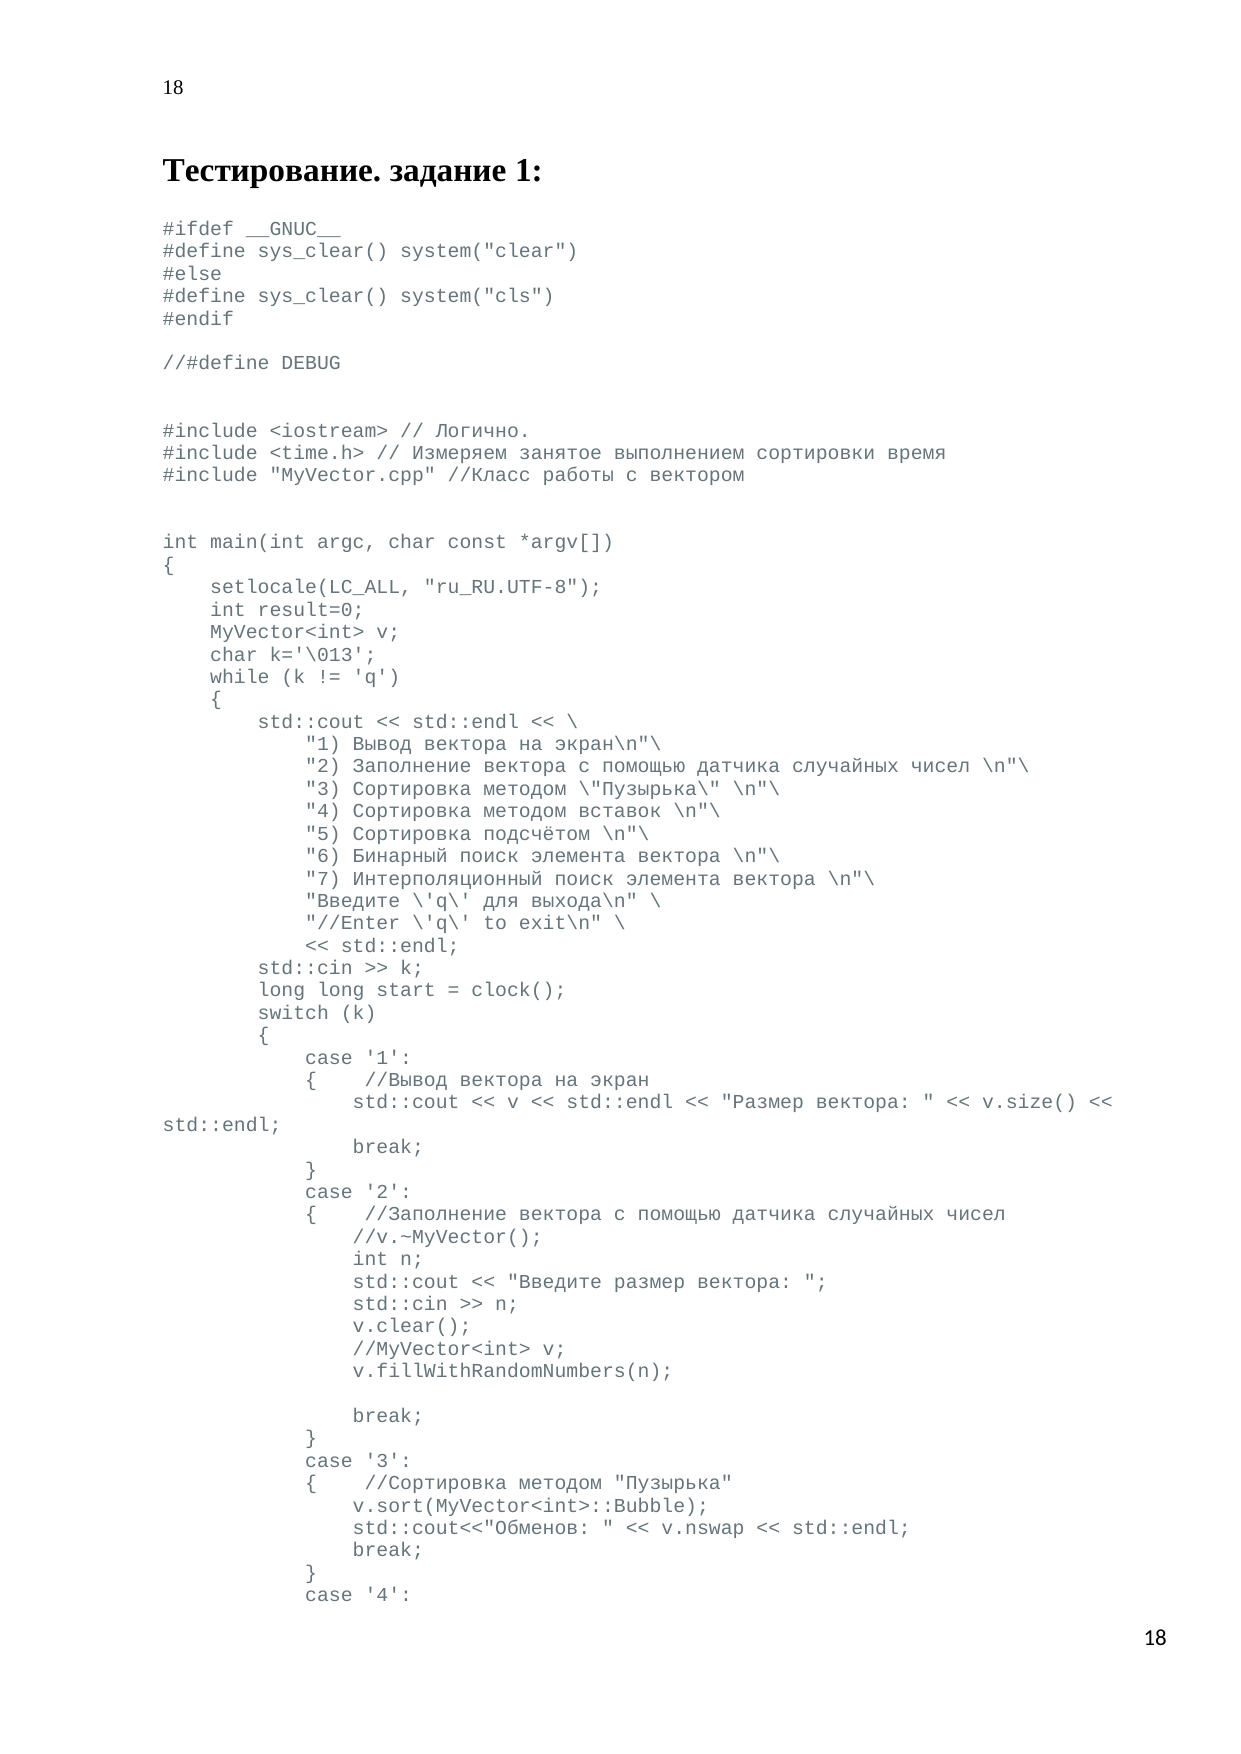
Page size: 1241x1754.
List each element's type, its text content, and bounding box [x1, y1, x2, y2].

text "7) Интерполяционный поиск элемента вектора \n"\ [162, 868, 1166, 891]
text #include <time.h> // Измеряем занятое выполнением сортировки время [162, 443, 1166, 465]
text Тестирование. задание 1: [162, 150, 1166, 188]
text setlocale(LC_ALL, "ru_RU.UTF-8"); [162, 577, 1166, 600]
text "6) Бинарный поиск элемента вектора \n"\ [162, 846, 1166, 868]
text case '4': [162, 1585, 1166, 1607]
text { [162, 555, 1166, 577]
text } [162, 1428, 1166, 1451]
text std::cout << "Введите размер вектора: "; [162, 1272, 1166, 1294]
text << std::endl; [162, 936, 1166, 958]
text "//Enter \'q\' to exit\n" \ [162, 913, 1166, 936]
text { //Сортировка методом "Пузырька" [162, 1473, 1166, 1496]
text switch (k) [162, 1003, 1166, 1025]
text { //Заполнение вектора с помощью датчика случайных чисел [162, 1204, 1166, 1227]
text int n; [162, 1249, 1166, 1272]
text MyVector<int> v; [162, 622, 1166, 644]
text #ifdef __GNUC__ [162, 219, 1166, 241]
text case '1': [162, 1048, 1166, 1070]
text std::cin >> k; [162, 958, 1166, 980]
text "2) Заполнение вектора с помощью датчика случайных чисел \n"\ [162, 756, 1166, 779]
text v.sort(MyVector<int>::Bubble); [162, 1496, 1166, 1518]
text #include <iostream> // Логично. [162, 421, 1166, 443]
text char k='\013'; [162, 644, 1166, 667]
text { [162, 1025, 1166, 1048]
text #define sys_clear() system("clear") [162, 241, 1166, 264]
text { [162, 689, 1166, 712]
text int main(int argc, char const *argv[]) [162, 532, 1166, 555]
text break; [162, 1406, 1166, 1428]
text int result=0; [162, 600, 1166, 622]
text "3) Сортировка методом \"Пузырька\" \n"\ [162, 779, 1166, 801]
text #else [162, 264, 1166, 286]
text "Введите \'q\' для выхода\n" \ [162, 891, 1166, 913]
text #include "MyVector.cpp" //Класс работы с вектором [162, 465, 1166, 488]
text v.fillWithRandomNumbers(n); [162, 1361, 1166, 1383]
text while (k != 'q') [162, 667, 1166, 689]
text std::cout<<"Обменов: " << v.nswap << std::endl; [162, 1518, 1166, 1540]
text case '3': [162, 1451, 1166, 1473]
text #define sys_clear() system("cls") [162, 286, 1166, 308]
text //v.~MyVector(); [162, 1227, 1166, 1249]
text std::cout << v << std::endl << "Размер вектора: " << v.size() << std::endl; [162, 1092, 1166, 1137]
text std::cin >> n; [162, 1294, 1166, 1316]
text v.clear(); [162, 1316, 1166, 1339]
text } [162, 1159, 1166, 1182]
text std::cout << std::endl << \ [162, 712, 1166, 734]
text "5) Сортировка подсчётом \n"\ [162, 824, 1166, 846]
text long long start = clock(); [162, 980, 1166, 1003]
text //#define DEBUG [162, 353, 1166, 376]
text "1) Вывод вектора на экран\n"\ [162, 734, 1166, 756]
text { //Вывод вектора на экран [162, 1070, 1166, 1092]
text case '2': [162, 1182, 1166, 1204]
text //MyVector<int> v; [162, 1339, 1166, 1361]
text "4) Сортировка методом вставок \n"\ [162, 801, 1166, 824]
text break; [162, 1137, 1166, 1159]
text #endif [162, 308, 1166, 331]
text break; [162, 1540, 1166, 1563]
text } [162, 1563, 1166, 1585]
